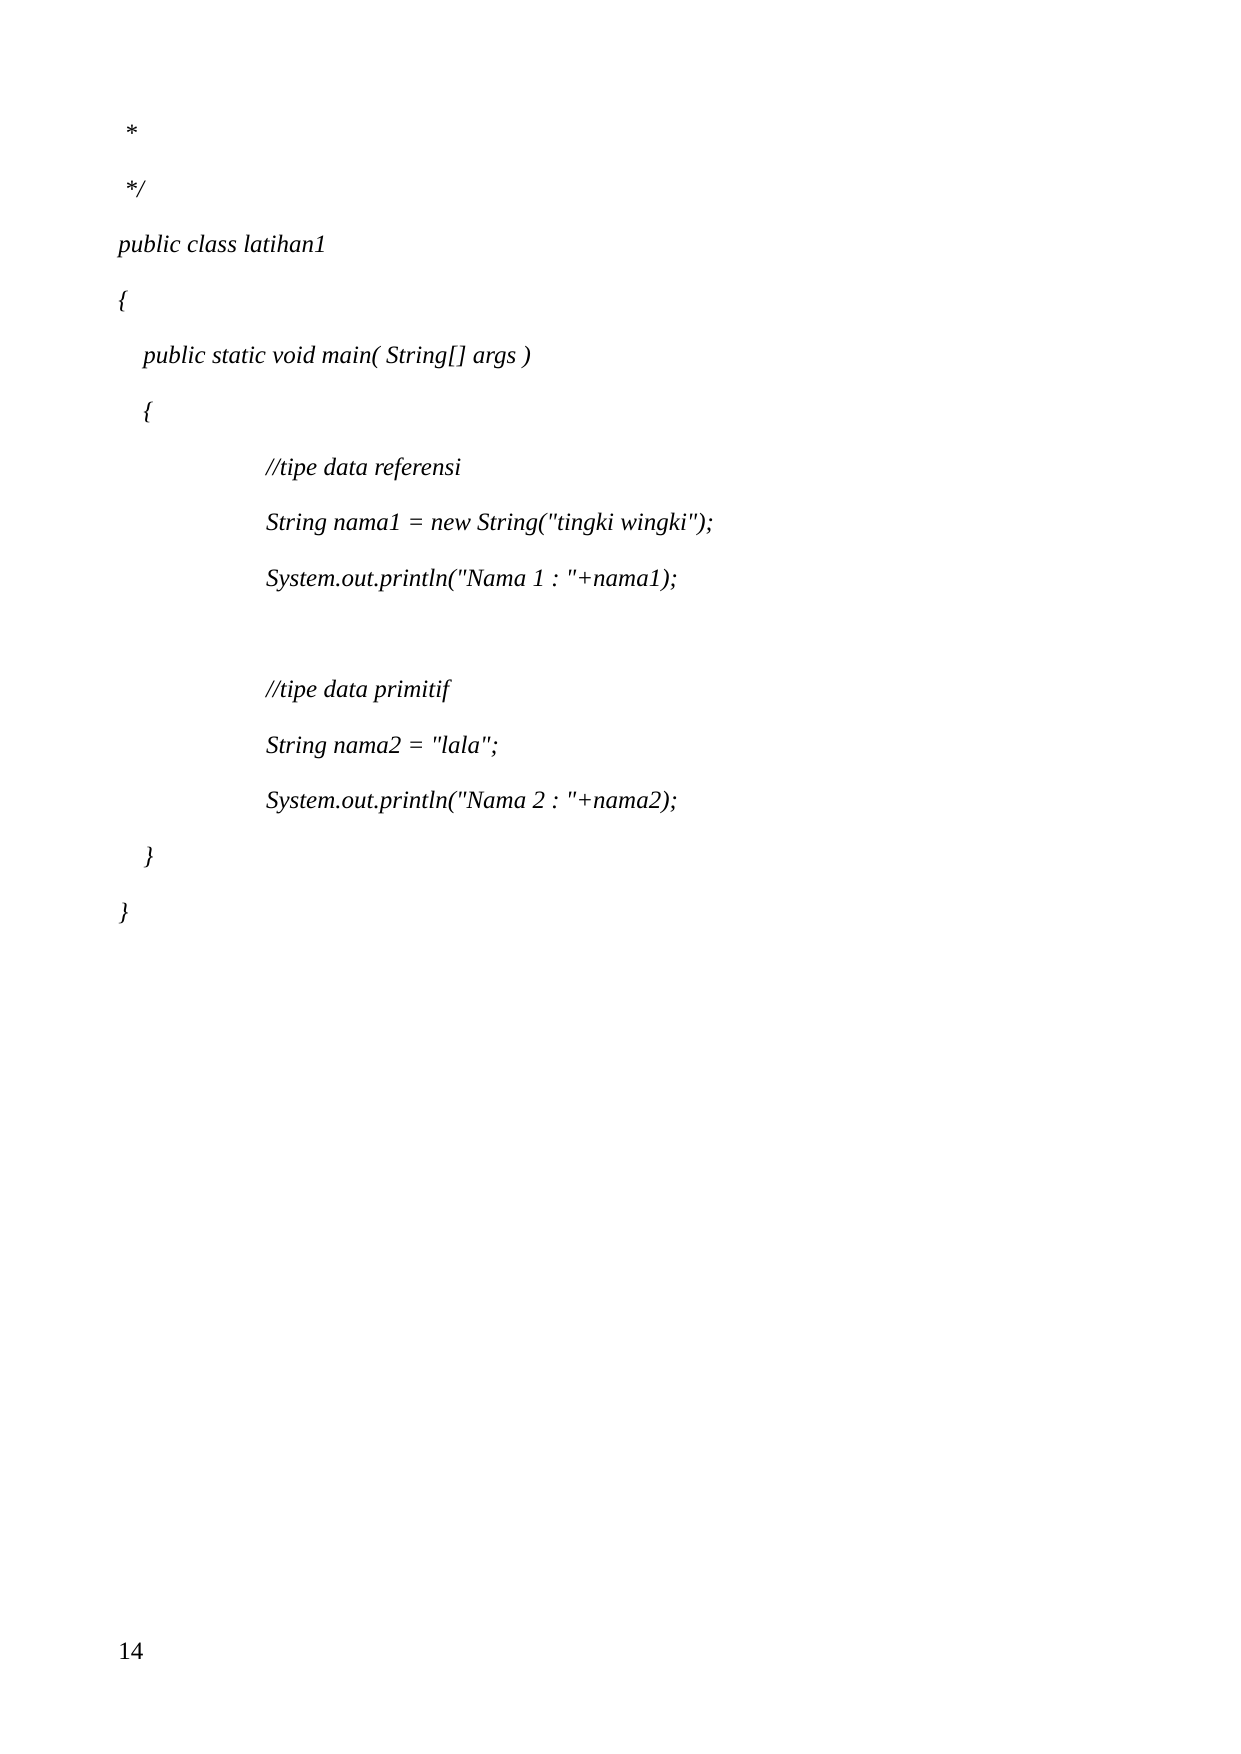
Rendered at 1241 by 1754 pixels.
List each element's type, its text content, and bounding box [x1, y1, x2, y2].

text */ [118, 174, 1122, 202]
text //tipe data primitif [118, 674, 1122, 703]
text { [118, 396, 1122, 425]
text String nama2 = "lala"; [118, 730, 1122, 759]
text String nama1 = new String("tingki wingki"); [118, 507, 1122, 536]
text } [118, 841, 1122, 870]
text System.out.println("Nama 2 : "+nama2); [118, 786, 1122, 814]
text System.out.println("Nama 1 : "+nama1); [118, 563, 1122, 592]
text //tipe data referensi [118, 452, 1122, 481]
text { [118, 285, 1122, 314]
text * [118, 118, 1122, 147]
text public class latihan1 [118, 229, 1122, 258]
text public static void main( String[] args ) [118, 341, 1122, 369]
text } [118, 897, 1122, 926]
